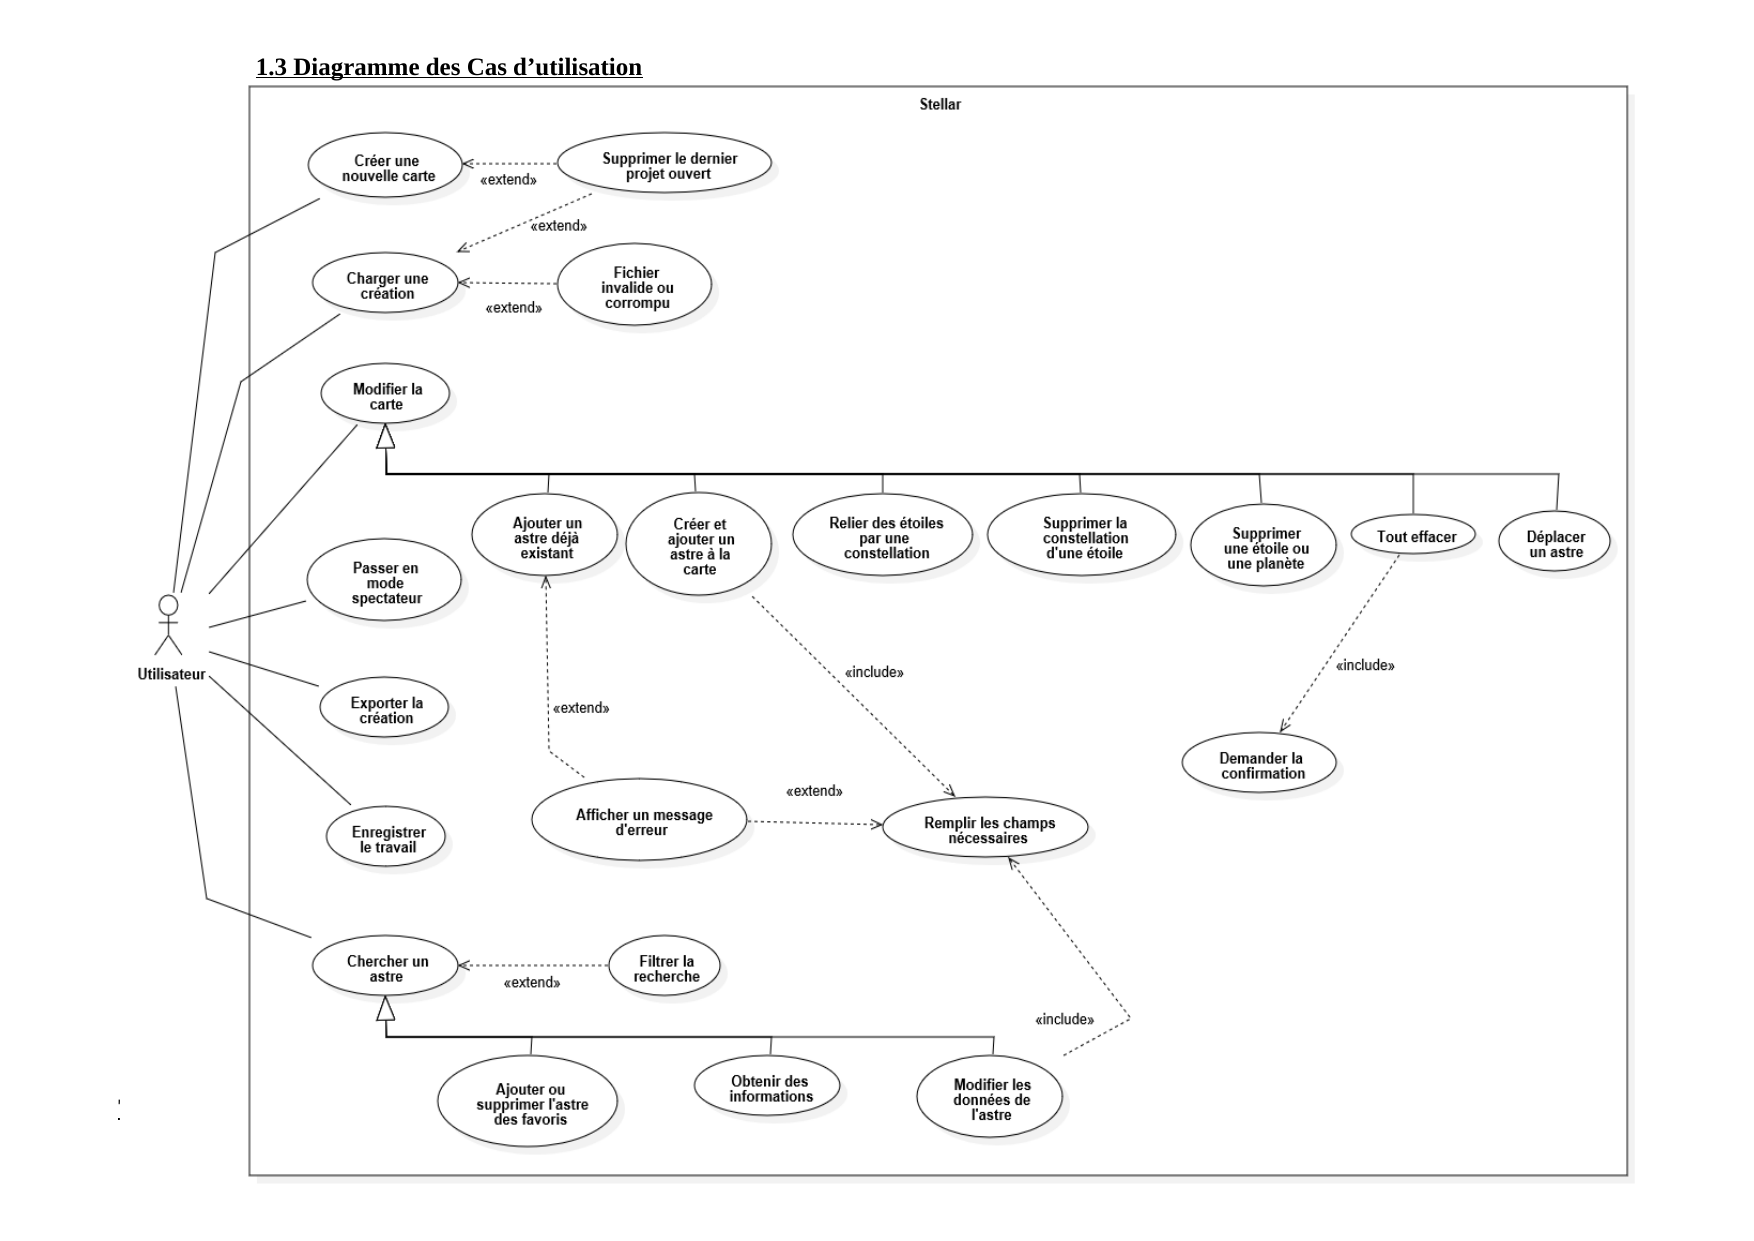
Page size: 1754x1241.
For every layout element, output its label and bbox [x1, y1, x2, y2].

picture [119, 75, 1638, 1187]
